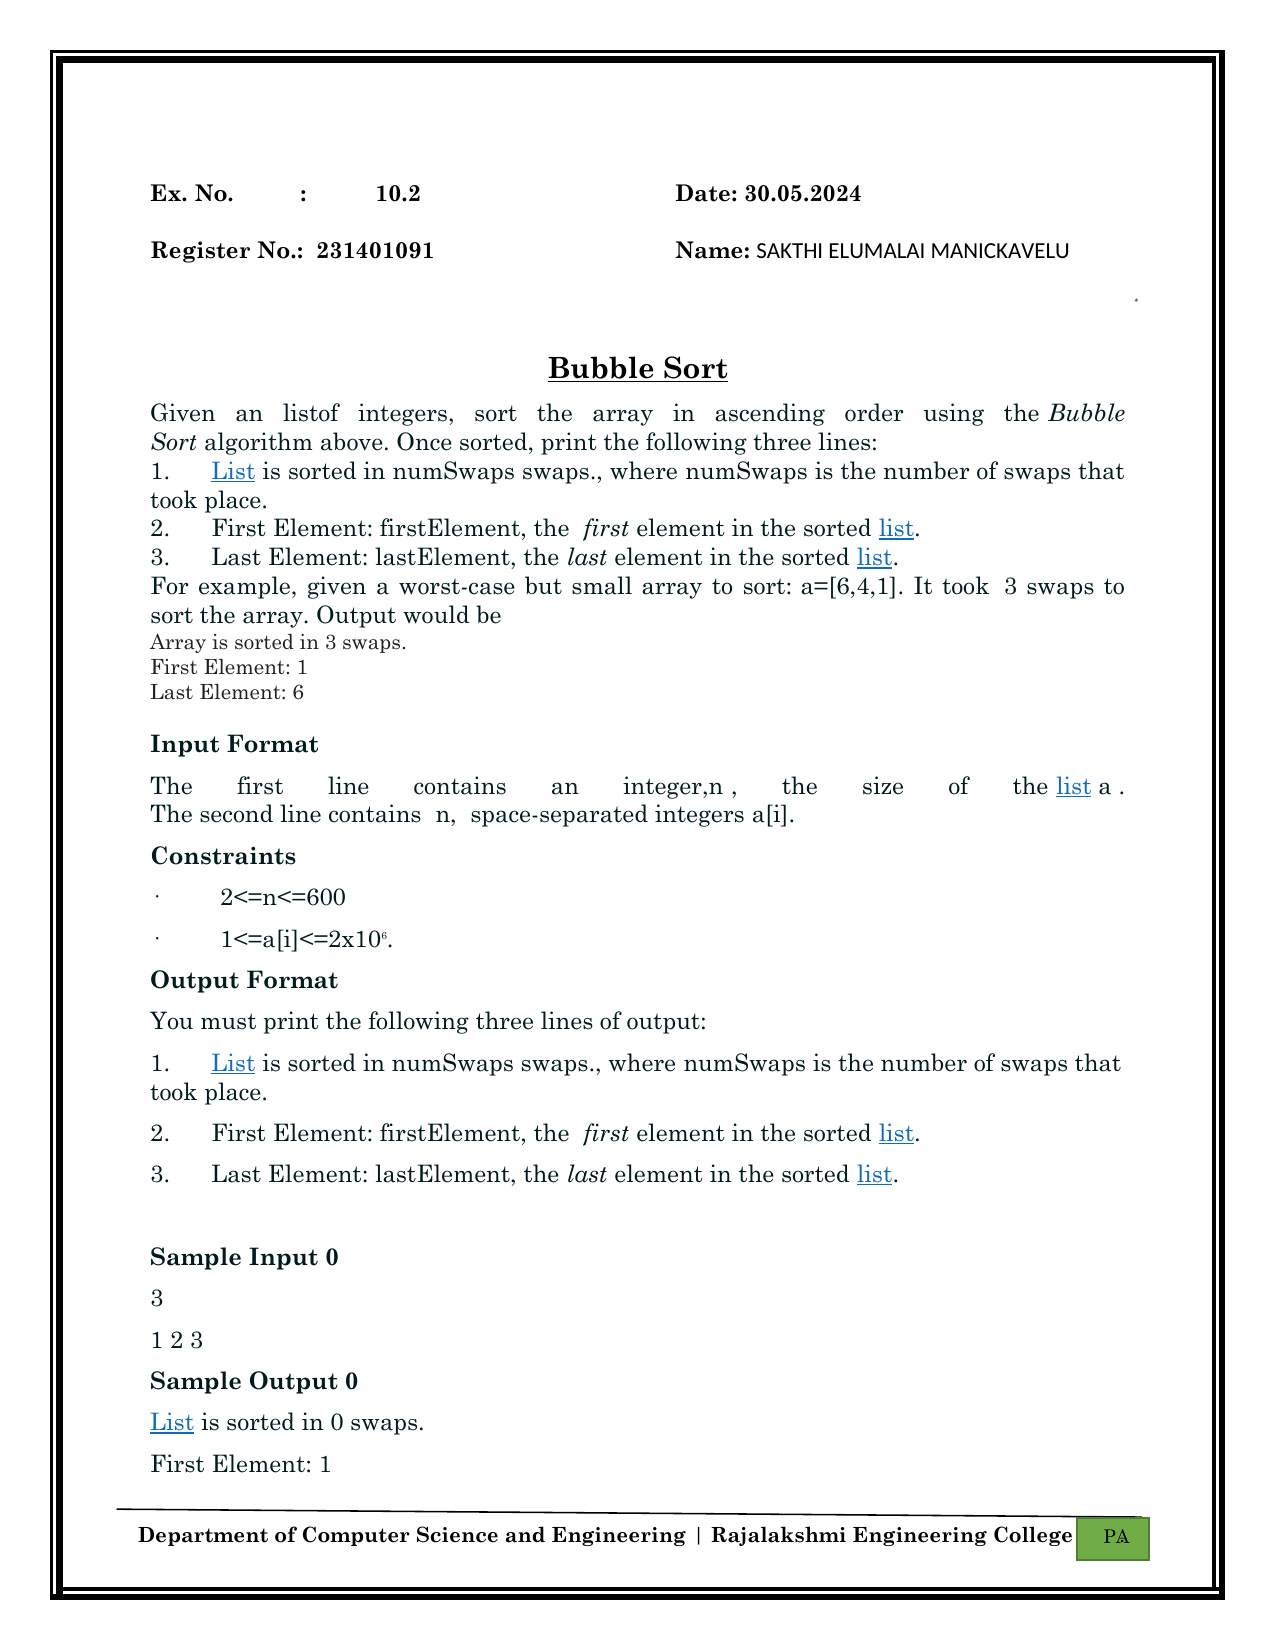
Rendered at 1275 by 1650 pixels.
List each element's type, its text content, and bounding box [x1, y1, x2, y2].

text Output Format [150, 965, 1125, 993]
text Register No.: 231401091 Name: SAKTHI ELUMALAI MANICKAVELU [150, 236, 1125, 264]
text 3 [150, 1283, 1125, 1312]
text Constraints [150, 841, 1125, 869]
text Array is sorted in 3 swaps. [150, 629, 1125, 654]
text 1 2 3 [150, 1324, 1125, 1353]
text Given an listof integers, sort the array in ascending order using the Bubble Sort algorithm above. Once sorted, print the following three lines: [150, 398, 1125, 456]
text You must print the following three lines of output: [150, 1006, 1125, 1035]
text Ex. No. : 10.2 Date: 30.05.2024 [150, 179, 1125, 207]
text · 2<=n<=600 [150, 882, 1125, 911]
text 1. List is sorted in numSwaps swaps., where numSwaps is the number of swaps that took place. [150, 1047, 1125, 1105]
text 3. Last Element: lastElement, the last element in the sorted list. [150, 1159, 1125, 1188]
text 2. First Element: firstElement, the first element in the sorted list. [150, 1118, 1125, 1146]
text Last Element: 6 [150, 679, 1125, 704]
text For example, given a worst-case but small array to sort: a=[6,4,1]. It took 3 swaps to sort the array. Output would be [150, 571, 1125, 629]
text List is sorted in 0 swaps. [150, 1407, 1125, 1436]
text Sample Input 0 [150, 1242, 1125, 1271]
text 1. List is sorted in numSwaps swaps., where numSwaps is the number of swaps that took place. [150, 456, 1125, 513]
text · 1<=a[i]<=2x106. [150, 923, 1125, 952]
text Sample Output 0 [150, 1366, 1125, 1394]
text Bubble Sort [150, 350, 1125, 385]
text First Element: 1 [150, 654, 1125, 679]
text First Element: 1 [150, 1448, 1125, 1477]
text 3. Last Element: lastElement, the last element in the sorted list. [150, 542, 1125, 571]
text Input Format [150, 729, 1125, 758]
text The first line contains an integer,n , the size of the list a . The second line contains n, space-separated integers a[i]. [150, 770, 1125, 828]
text 2. First Element: firstElement, the first element in the sorted list. [150, 513, 1125, 542]
